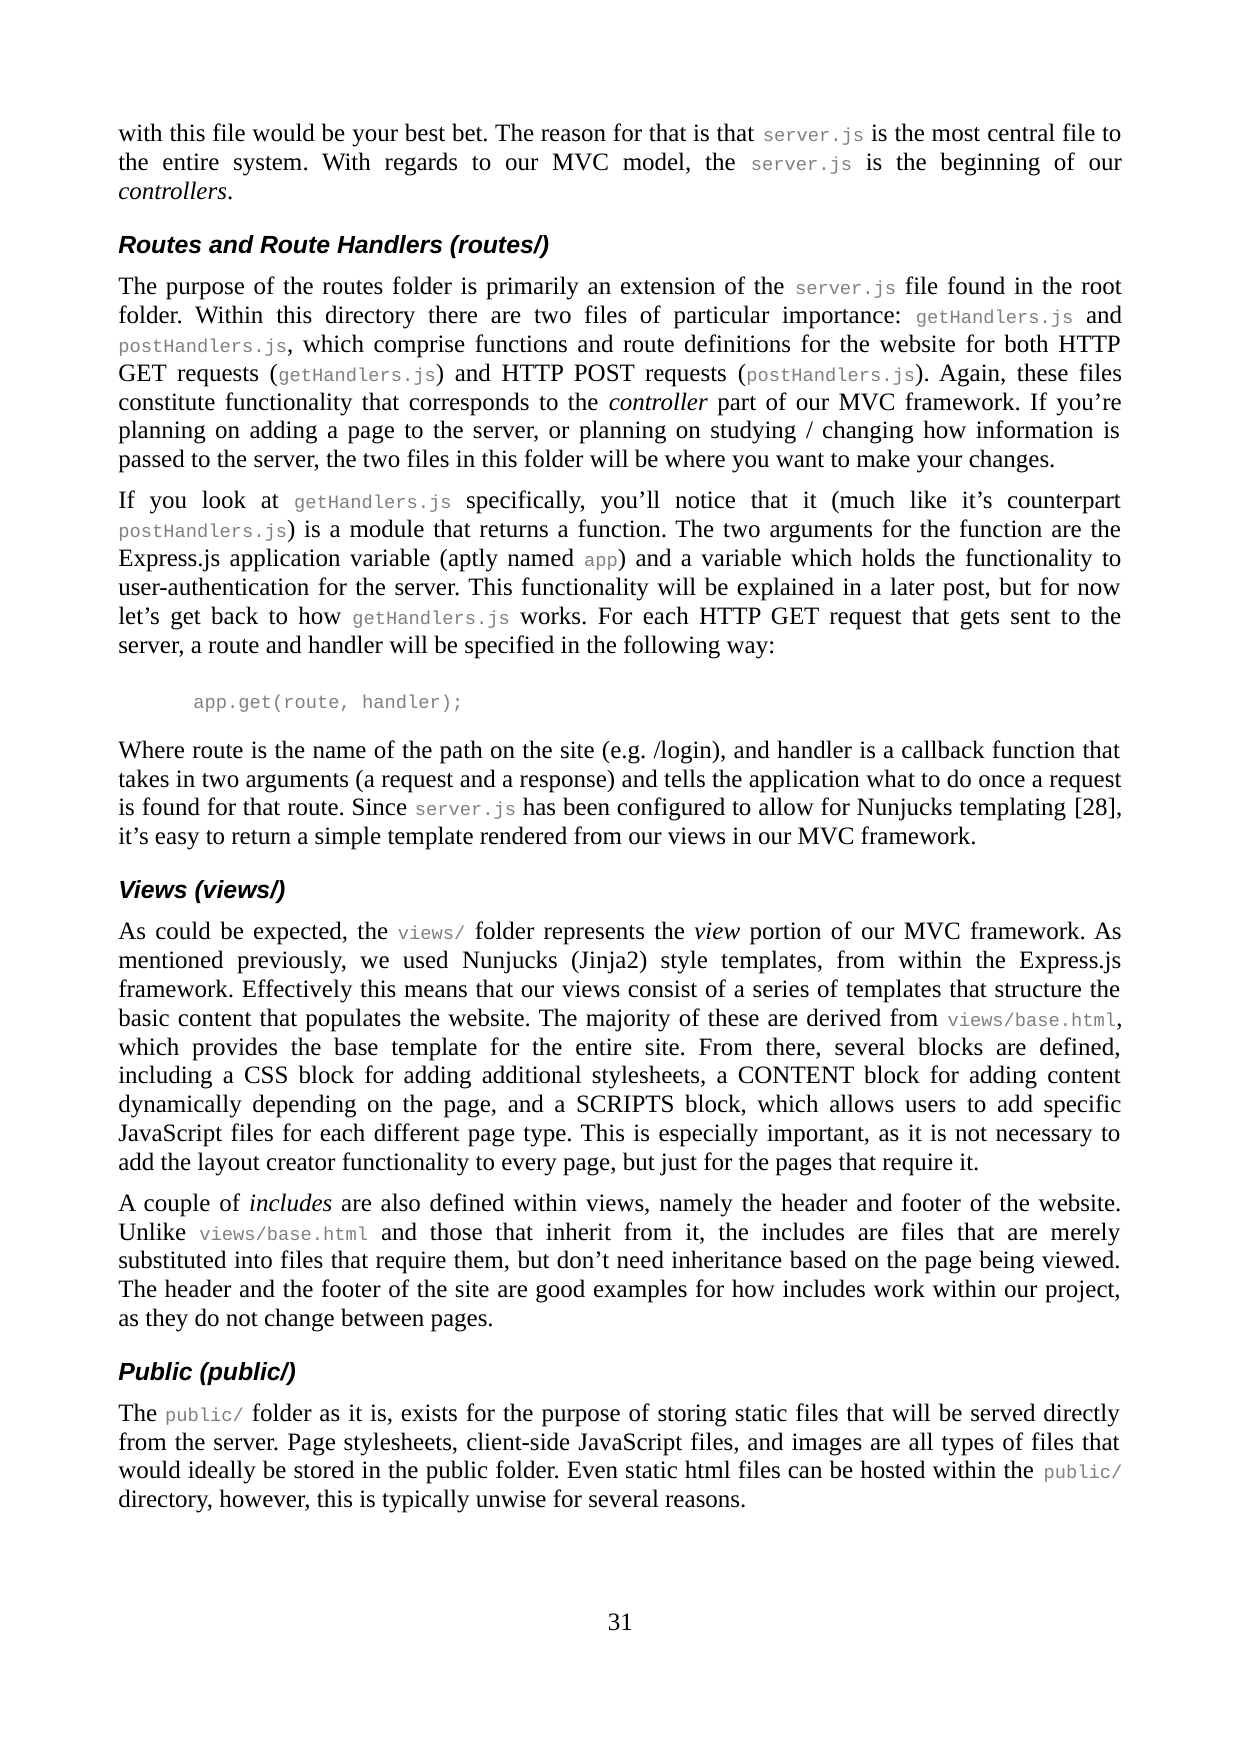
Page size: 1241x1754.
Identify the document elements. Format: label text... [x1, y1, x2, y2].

text The purpose of the routes folder is primarily an extension of the server.js file found in the root folder. Within this directory there are two files of particular importance: getHandlers.js and postHandlers.js, which comprise functions and route definitions for the website for both HTTP GET requests (getHandlers.js) and HTTP POST requests (postHandlers.js). Again, these files constitute functionality that corresponds to the controller part of our MVC framework. If you’re planning on adding a page to the server, or planning on studying / changing how information is passed to the server, the two files in this folder will be where you want to make your changes. [118, 271, 1122, 473]
text A couple of includes are also defined within views, namely the header and footer of the website. Unlike views/base.html and those that inherit from it, the includes are files that are merely substituted into files that require them, but don’t need inheritance based on the page being viewed. The header and the footer of the site are good examples for how includes work within our project, as they do not change between pages. [118, 1188, 1122, 1332]
text with this file would be your best bet. The reason for that is that server.js is the most central file to the entire system. With regards to our MVC model, the server.js is the beginning of our controllers. [118, 118, 1122, 205]
text Where route is the name of the path on the site (e.g. /login), and handler is a callback function that takes in two arguments (a request and a response) and tells the application what to do once a request is found for that route. Since server.js has been configured to allow for Nunjucks templating [28], it’s easy to return a simple template rendered from our views in our MVC framework. [118, 735, 1122, 850]
subtitle Views (views/) [118, 875, 1122, 904]
text As could be expected, the views/ folder represents the view portion of our MVC framework. As mentioned previously, we used Nunjucks (Jinja2) style templates, from within the Express.js framework. Effectively this means that our views consist of a series of templates that structure the basic content that populates the website. The majority of these are derived from views/base.html, which provides the base template for the entire site. From there, several blocks are defined, including a CSS block for adding additional stylesheets, a CONTENT block for adding content dynamically depending on the page, and a SCRIPTS block, which allows users to add specific JavaScript files for each different page type. This is especially important, as it is not necessary to add the layout creator functionality to every page, but just for the pages that require it. [118, 916, 1122, 1175]
subtitle Public (public/) [118, 1357, 1122, 1385]
text app.get(route, handler); [193, 692, 1122, 714]
subtitle Routes and Route Handlers (routes/) [118, 230, 1122, 258]
text The public/ folder as it is, exists for the purpose of storing static files that will be served directly from the server. Page stylesheets, client-side JavaScript files, and images are all types of files that would ideally be stored in the public folder. Even static html files can be hosted within the public/ directory, however, this is typically unwise for several reasons. [118, 1398, 1122, 1513]
text If you look at getHandlers.js specifically, you’ll notice that it (much like it’s counterpart postHandlers.js) is a module that returns a function. The two arguments for the function are the Express.js application variable (aptly named app) and a variable which holds the functionality to user-authentication for the server. This functionality will be explained in a later post, but for now let’s get back to how getHandlers.js works. For each HTTP GET request that gets sent to the server, a route and handler will be specified in the following way: [118, 485, 1122, 659]
